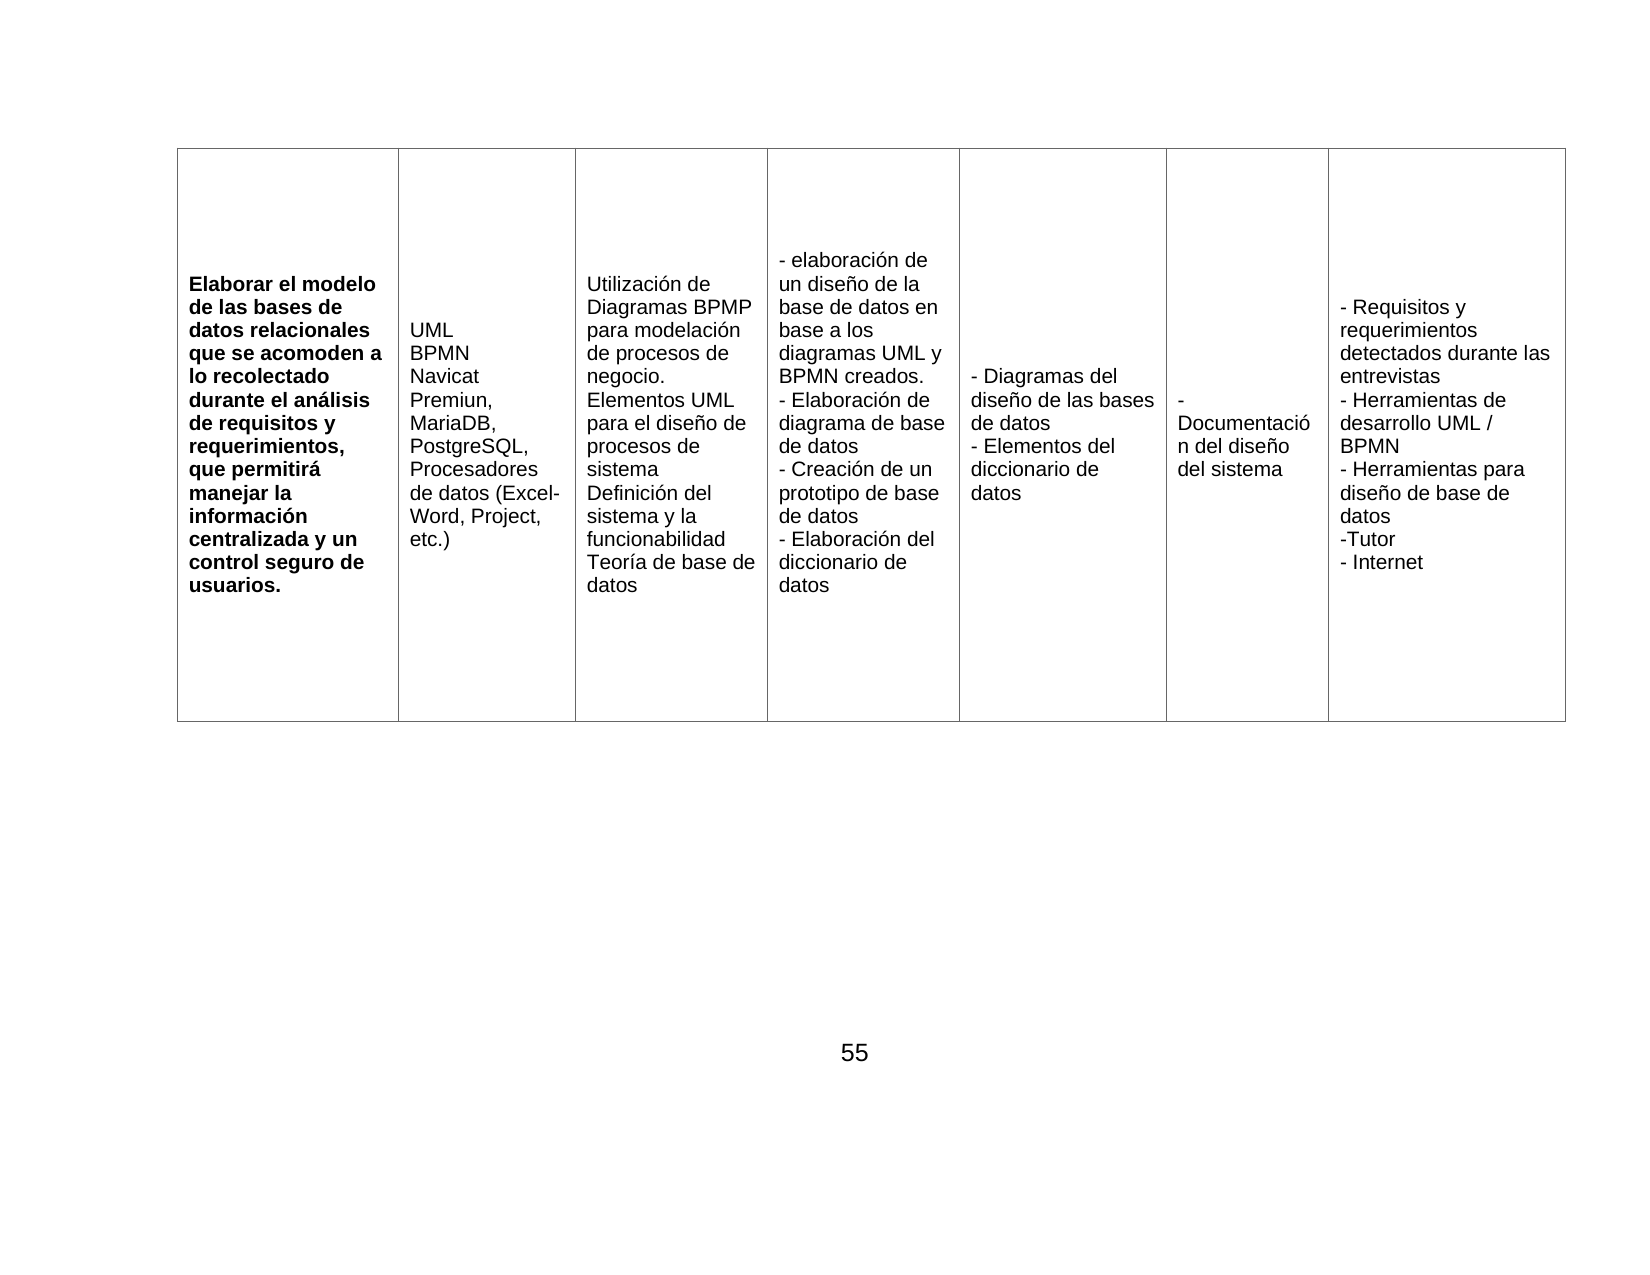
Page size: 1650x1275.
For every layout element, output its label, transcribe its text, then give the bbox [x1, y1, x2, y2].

table_cell UML BPMN Navicat Premiun, MariaDB, PostgreSQL, Procesadores de datos (Excel- Word, Project, etc.) [399, 149, 575, 721]
table_cell Elaborar el modelo de las bases de datos relacionales que se acomoden a lo recolectado durante el análisis de requisitos y requerimientos, que permitirá manejar la información centralizada y un control seguro de usuarios. [178, 149, 398, 721]
table_cell - Requisitos y requerimientos detectados durante las entrevistas - Herramientas de desarrollo UML / BPMN - Herramientas para diseño de base de datos -Tutor - Internet [1329, 149, 1565, 721]
table_cell - Diagramas del diseño de las bases de datos - Elementos del diccionario de datos [960, 149, 1166, 721]
table_cell - elaboración de un diseño de la base de datos en base a los diagramas UML y BPMN creados. - Elaboración de diagrama de base de datos - Creación de un prototipo de base de datos - Elaboración del diccionario de datos [768, 149, 959, 721]
table_cell - Documentación del diseño del sistema [1167, 149, 1328, 721]
table_cell Utilización de Diagramas BPMP para modelación de procesos de negocio. Elementos UML para el diseño de procesos de sistema Definición del sistema y la funcionabilidad Teoría de base de datos [576, 149, 767, 721]
